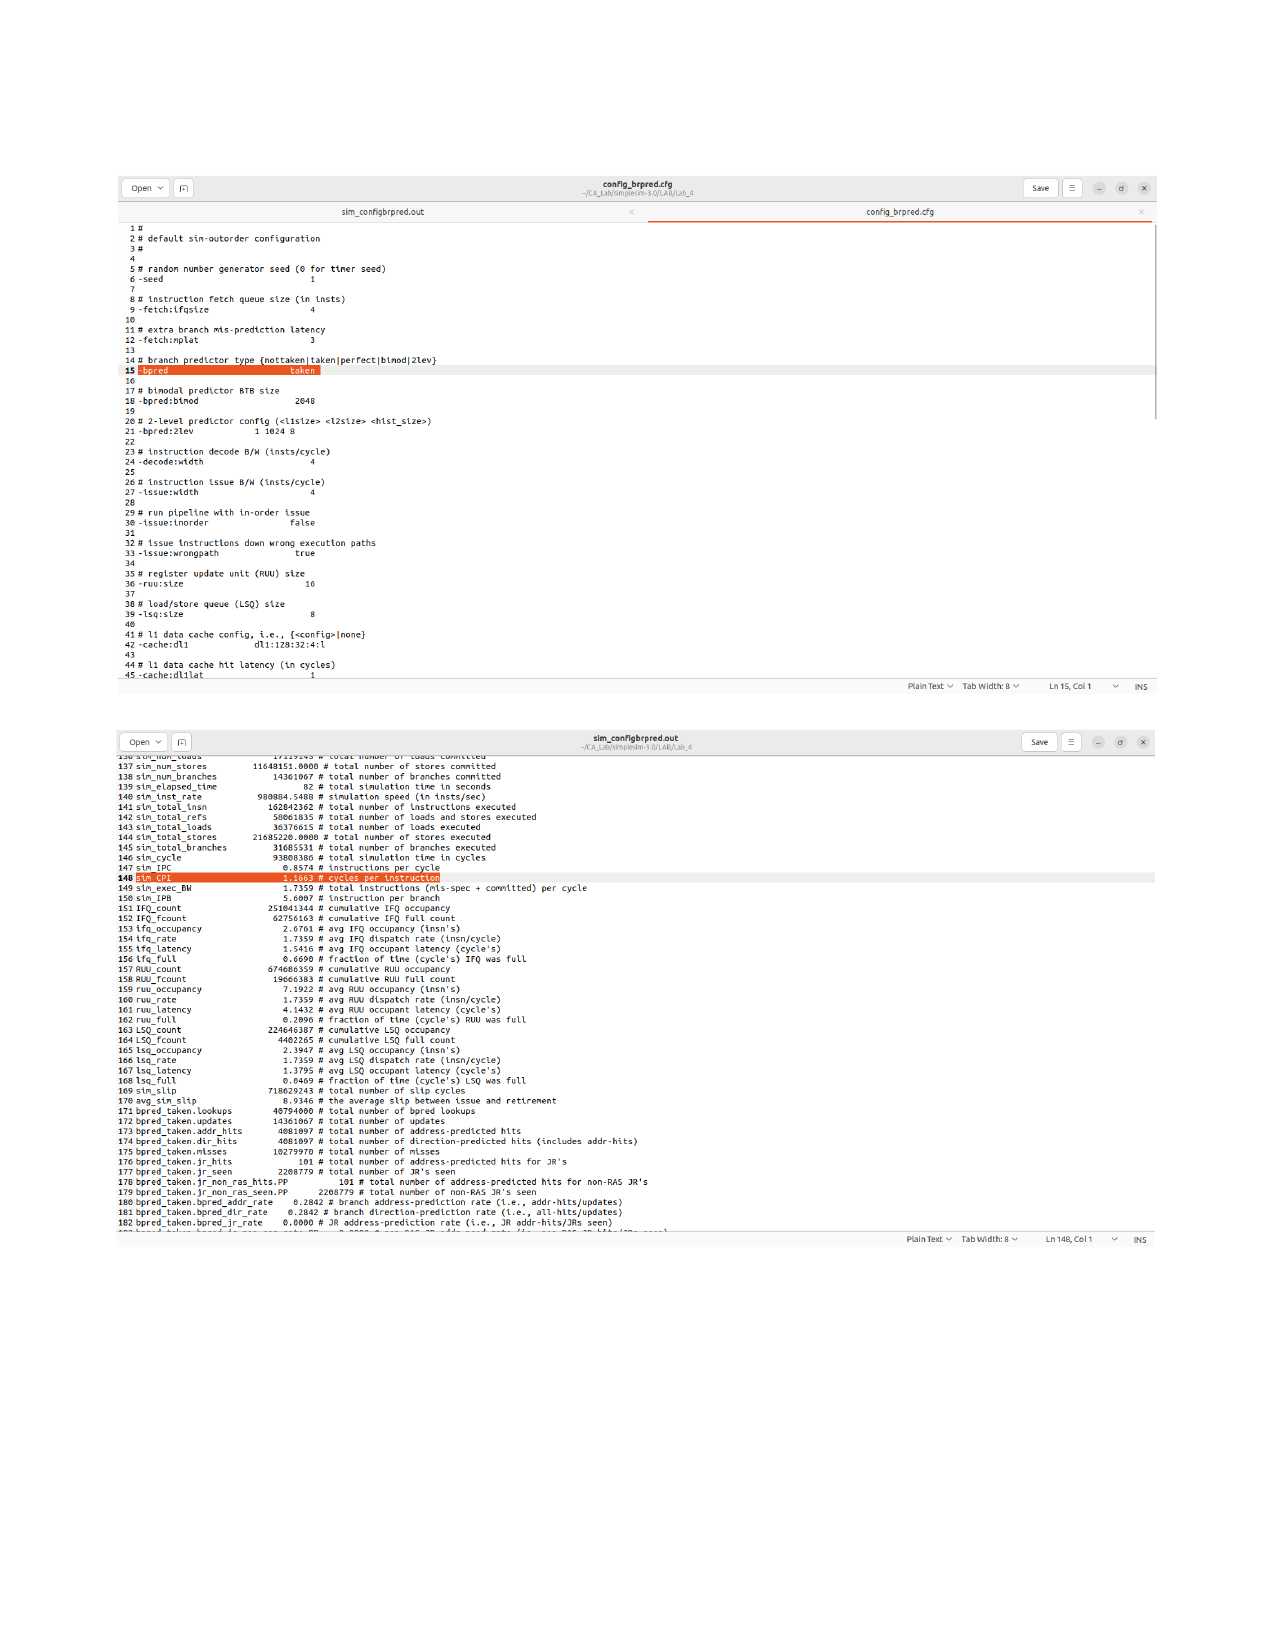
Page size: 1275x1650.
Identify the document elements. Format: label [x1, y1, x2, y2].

picture [118, 175, 1157, 694]
picture [116, 729, 1155, 1247]
